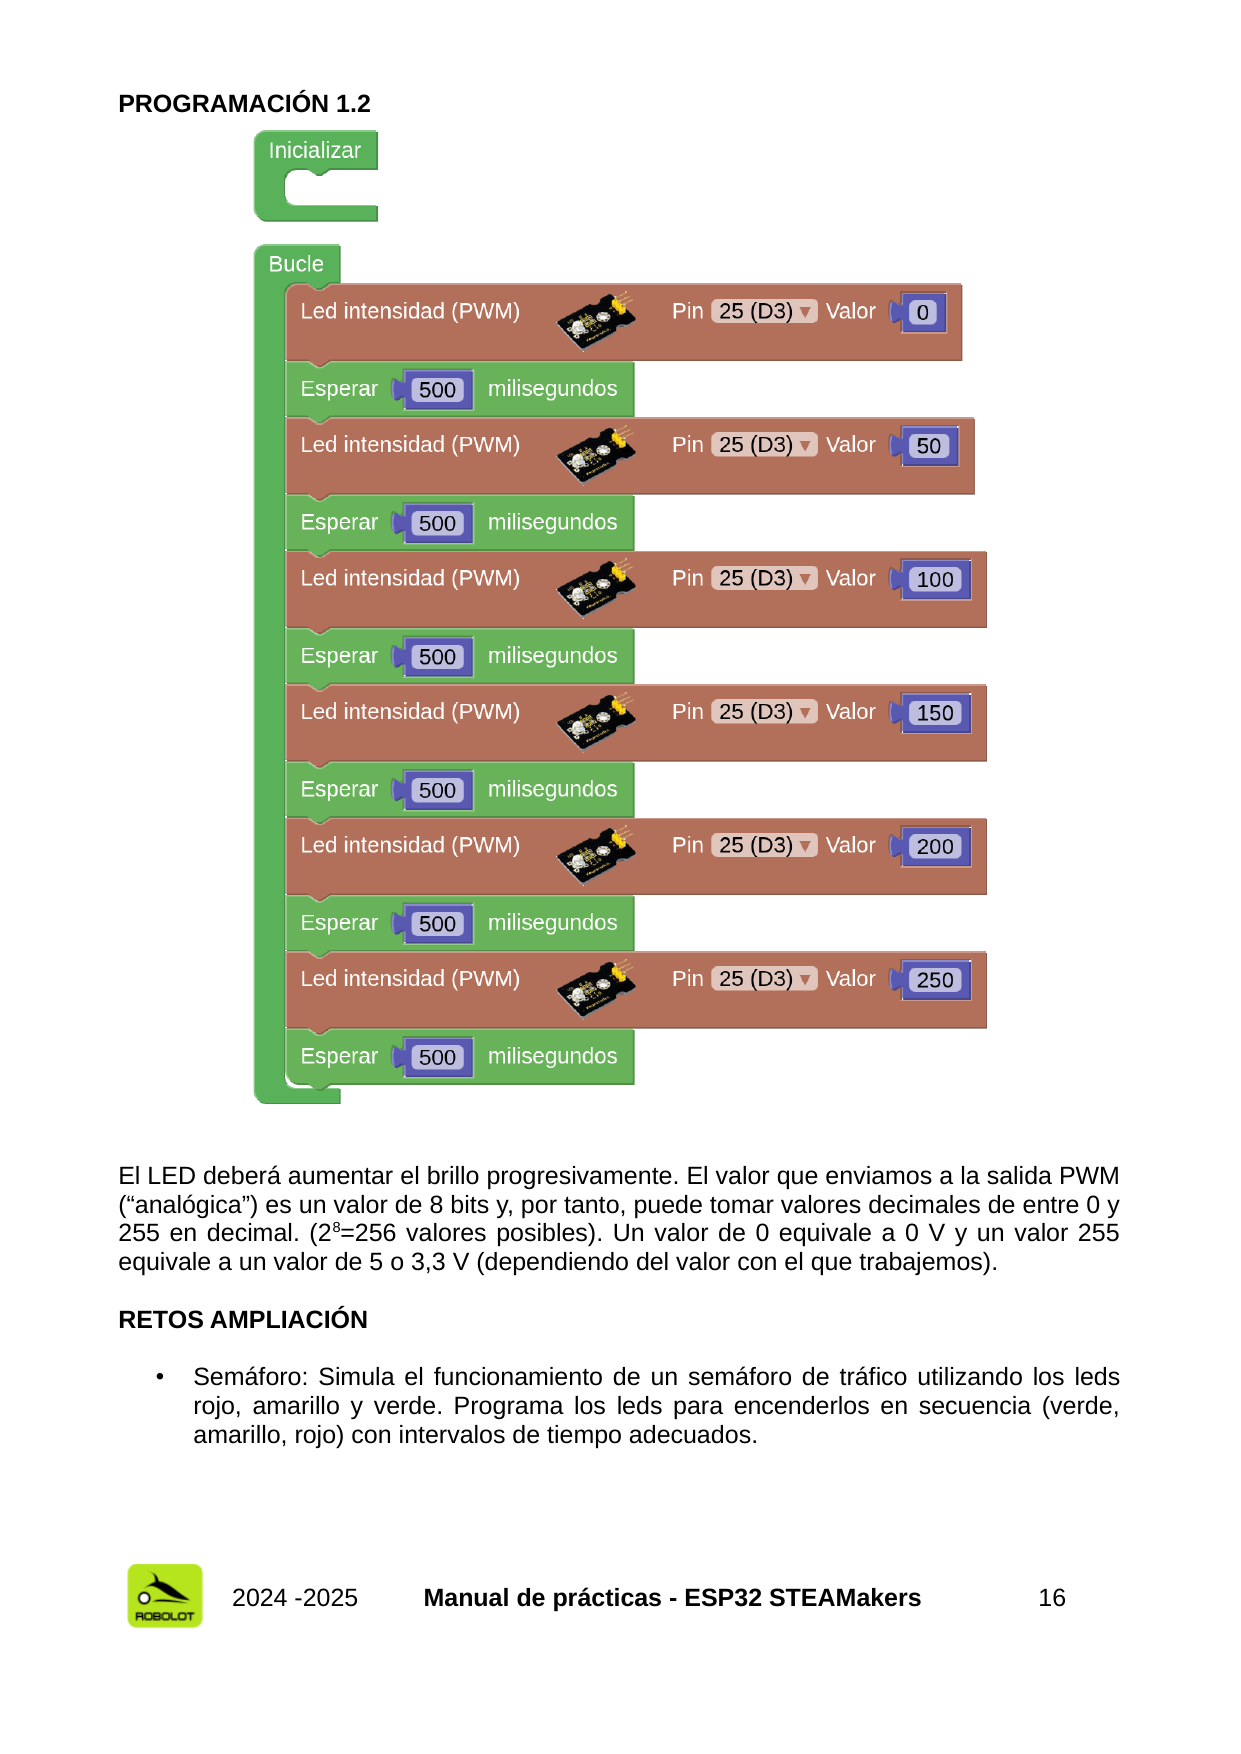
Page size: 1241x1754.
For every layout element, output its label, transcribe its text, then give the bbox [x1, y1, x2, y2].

picture [253, 130, 987, 1104]
picture [126, 1563, 205, 1631]
text El LED deberá aumentar el brillo progresivamente. El valor que enviamos a la salida PWM (“analógica”) es un valor de 8 bits y, por tanto, puede tomar valores decimales de entre 0 y 255 en decimal. (28=256 valores posibles). Un valor de 0 equivale a 0 V y un valor 255 equivale a un valor de 5 o 3,3 V (dependiendo del valor con el que trabajemos). [118, 1161, 1122, 1276]
text PROGRAMACIÓN 1.2 [118, 88, 1122, 117]
list Semáforo: Simula el funcionamiento de un semáforo de tráfico utilizando los leds rojo, amarillo y verde. Programa los leds para encenderlos en secuencia (verde, amarillo, rojo) con intervalos de tiempo adecuados. [156, 1362, 1122, 1448]
text RETOS AMPLIACIÓN [118, 1305, 1122, 1333]
